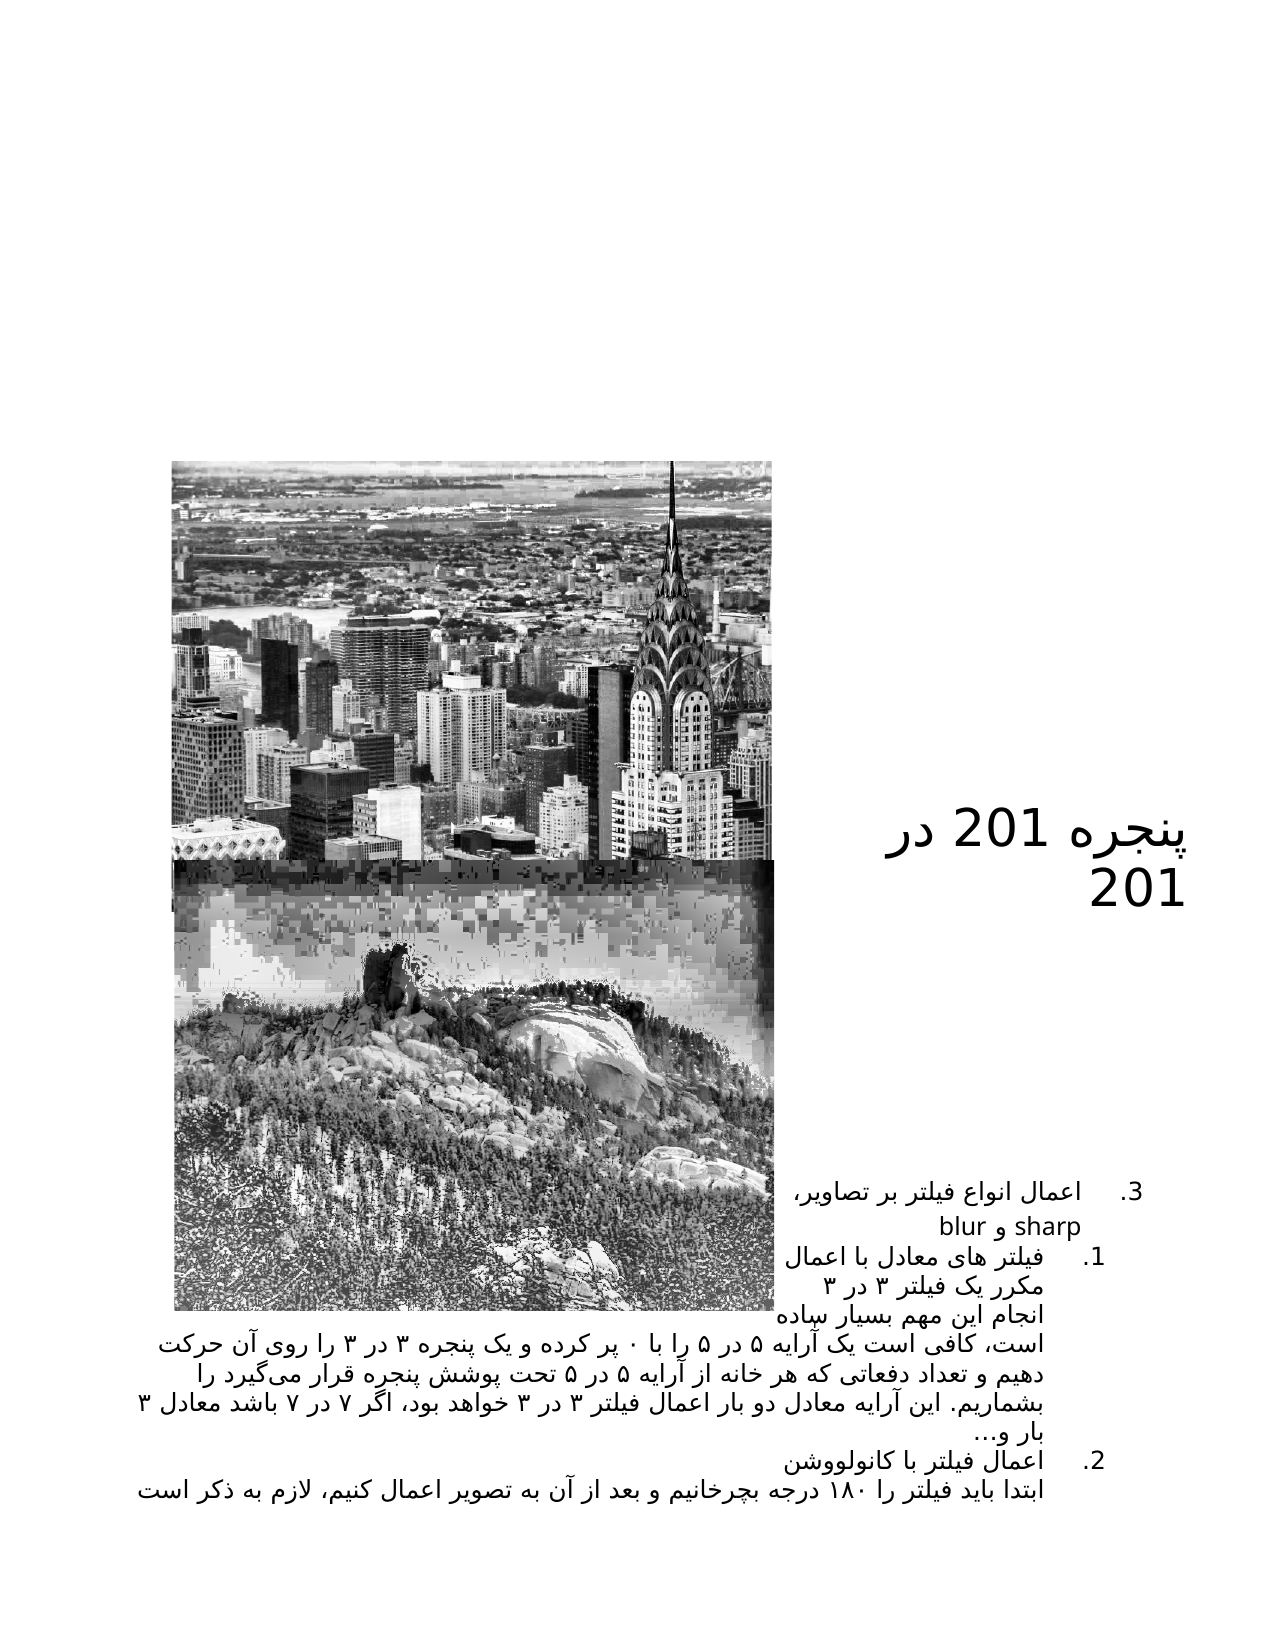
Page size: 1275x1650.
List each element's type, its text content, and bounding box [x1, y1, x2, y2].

list [118, 1242, 174, 1301]
list ابتدا باید فیلتر را ۱۸۰ درجه بچرخانیم و بعد از آن به تصویر اعمال کنیم، لازم به ذکر است که من به جای اضافه کردن padding به تصویر از شرط ها برای کنترل محدوده حرکت فیلتر استفاده کرده ام. [118, 1476, 1082, 1505]
picture [171, 461, 775, 1311]
list فیلتر های معادل با اعمال مکرر یک فیلتر ۳ در ۳ [775, 1242, 1082, 1301]
list [118, 1174, 174, 1242]
list اعمال فیلتر با کانولووشن [118, 1446, 1082, 1476]
list انجام این مهم بسیار ساده است، کافی است یک آٰرایه ۵ در ۵ را با ۰ پر کرده و یک پنجره ۳ در ۳ را روی آن حرکت دهیم و تعداد دفعاتی که هر خانه از آرایه ۵ در ۵ تحت پوشش پنجره قرار می‌گیرد را بشماریم. این آرایه معادل دو بار اعمال فیلتر ۳ در ۳ خواهد بود، اگر ۷ در ۷ باشد معادل ۳ بار و… [118, 1301, 1082, 1446]
list اعمال انواع فیلتر بر تصاویر، sharp و blur [775, 1174, 1119, 1242]
